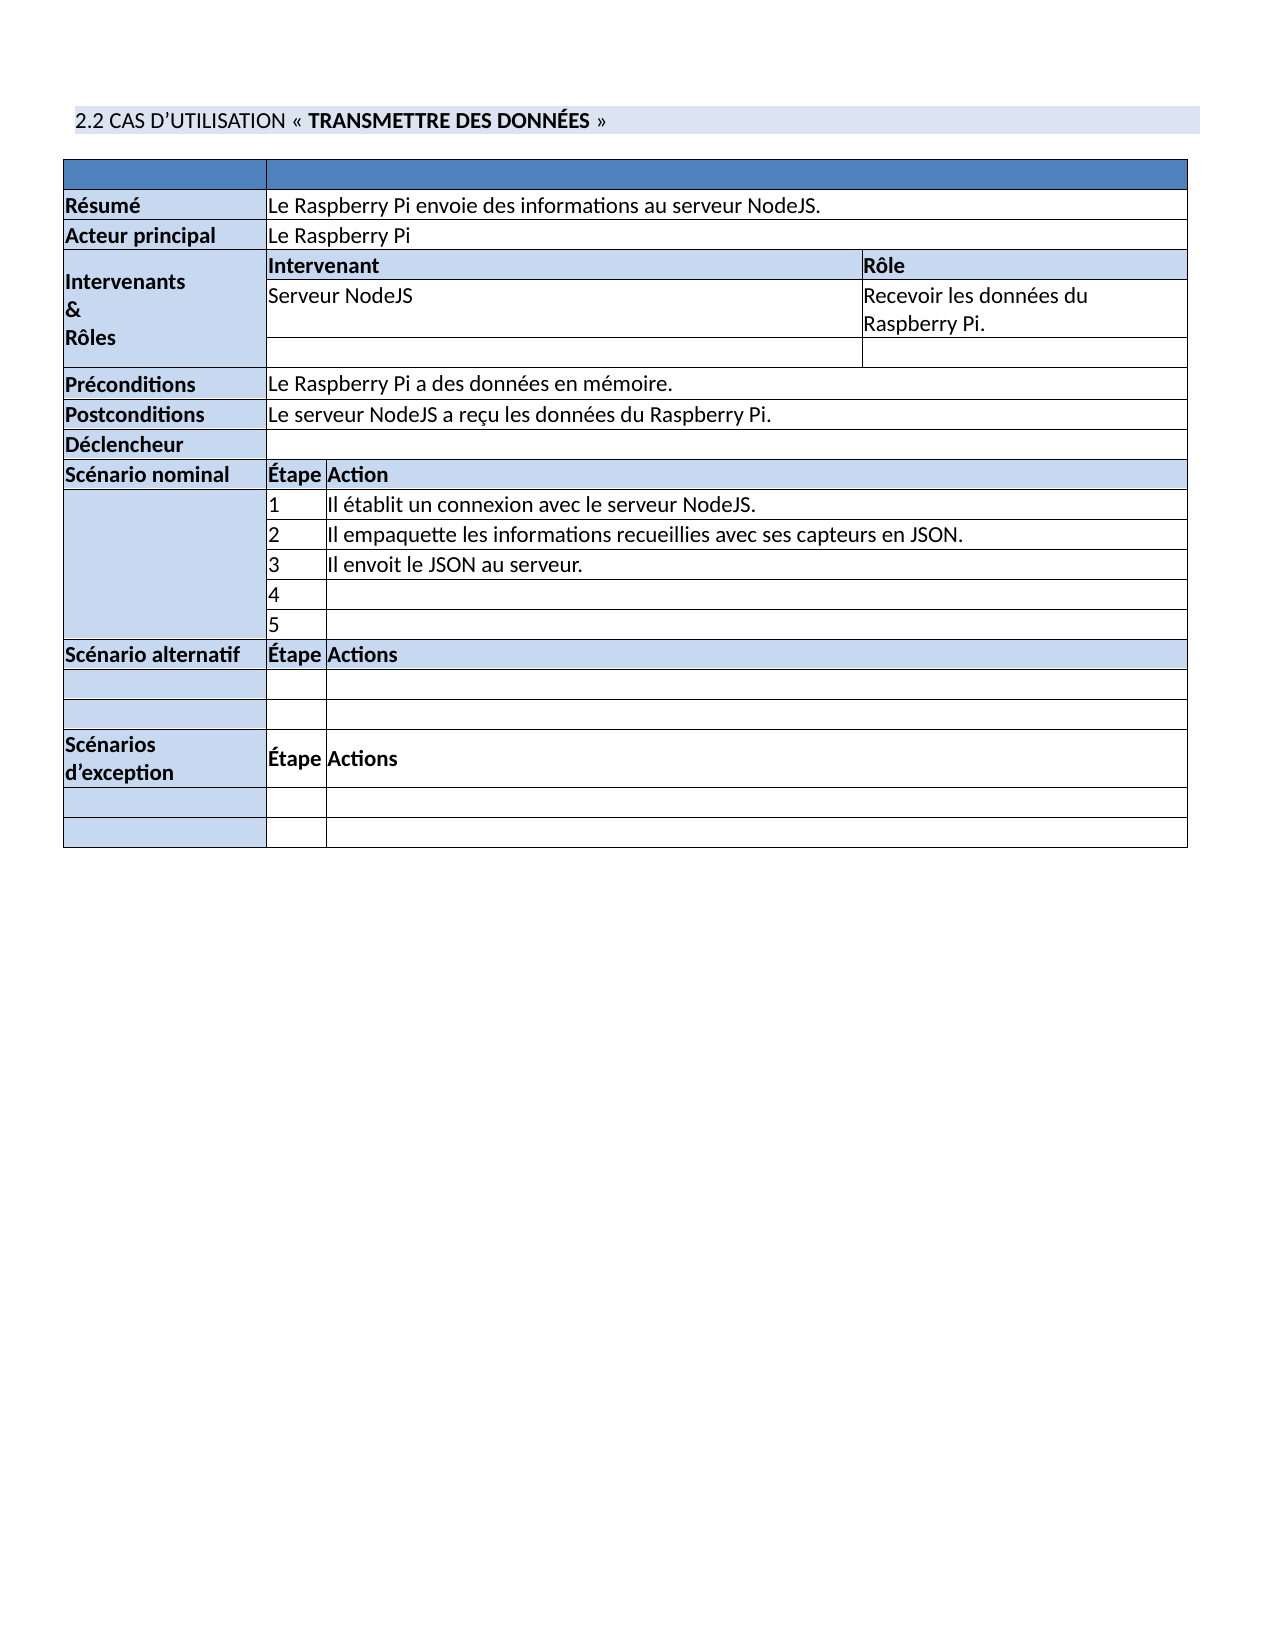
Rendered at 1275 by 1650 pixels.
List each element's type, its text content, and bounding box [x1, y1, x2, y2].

subtitle 2.2 CAS D’UTILISATION « TRANSMETTRE DES DONNÉES » [75, 106, 1200, 134]
table_cell 5 [267, 610, 326, 638]
table_cell Postconditions [64, 400, 266, 428]
table_cell 3 [267, 550, 326, 578]
table_cell Il empaquette les informations recueillies avec ses capteurs en JSON. [327, 520, 1187, 548]
table_cell Rôle [863, 250, 1187, 279]
table_cell Déclencheur [64, 430, 266, 458]
table_cell Intervenants & Rôles [64, 250, 266, 367]
table_cell [64, 700, 266, 728]
table_cell Serveur NodeJS [267, 280, 862, 337]
table_cell 1 [267, 490, 326, 518]
table_header [64, 160, 266, 189]
table_cell Le serveur NodeJS a reçu les données du Raspberry Pi. [267, 400, 1187, 428]
table_cell Action [327, 460, 1187, 488]
table_cell [267, 338, 862, 367]
table_cell [64, 490, 266, 638]
table_cell Le Raspberry Pi envoie des informations au serveur NodeJS. [267, 190, 1187, 219]
table_cell Recevoir les données du Raspberry Pi. [863, 280, 1187, 337]
table_cell [64, 818, 266, 847]
table_cell Le Raspberry Pi a des données en mémoire. [267, 368, 1187, 398]
table_cell [267, 670, 326, 698]
table_cell Actions [327, 730, 1187, 787]
table_cell [327, 788, 1187, 817]
table_cell Étape [267, 730, 326, 787]
table_cell Il établit un connexion avec le serveur NodeJS. [327, 490, 1187, 518]
table_cell Scénario alternatif [64, 640, 266, 668]
table_cell [327, 700, 1187, 728]
table_cell Il envoit le JSON au serveur. [327, 550, 1187, 578]
table_cell [267, 430, 1187, 458]
table_cell Étape [267, 460, 326, 488]
table_cell [327, 670, 1187, 698]
table_header [267, 160, 1187, 189]
table_cell [267, 788, 326, 817]
table_cell Actions [327, 640, 1187, 668]
table_cell [863, 338, 1187, 367]
table_cell [327, 818, 1187, 847]
table_cell Scénarios d’exception [64, 730, 266, 787]
table_cell [64, 670, 266, 698]
table_cell Intervenant [267, 250, 862, 279]
table_cell Scénario nominal [64, 460, 266, 488]
table_cell [64, 788, 266, 817]
table_cell 2 [267, 520, 326, 548]
table_cell [267, 818, 326, 847]
table_cell [267, 700, 326, 728]
table_cell Étape [267, 640, 326, 668]
table_cell Acteur principal [64, 220, 266, 249]
table_cell Résumé [64, 190, 266, 219]
table_cell 4 [267, 580, 326, 608]
table_cell Le Raspberry Pi [267, 220, 1187, 249]
table_cell [327, 580, 1187, 608]
table_cell [327, 610, 1187, 638]
table_cell Préconditions [64, 368, 266, 398]
